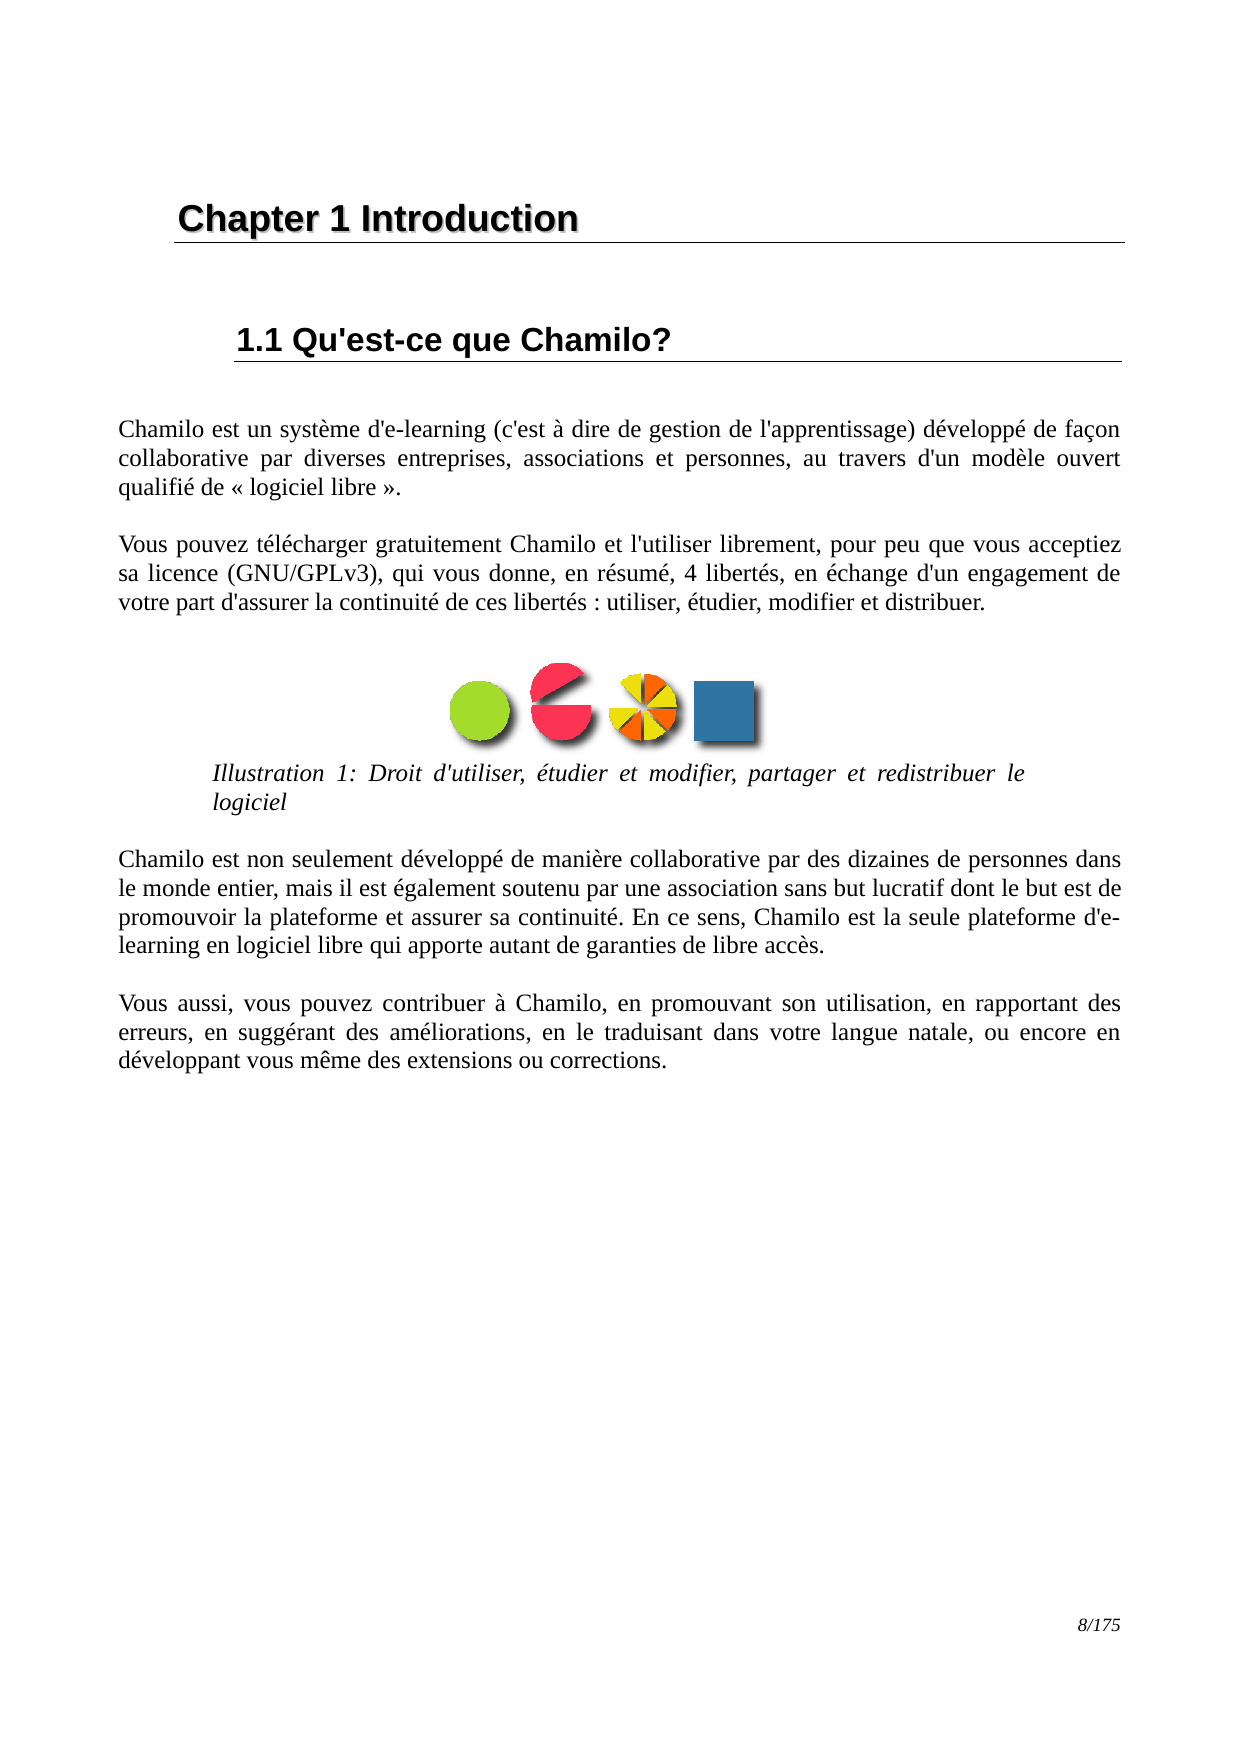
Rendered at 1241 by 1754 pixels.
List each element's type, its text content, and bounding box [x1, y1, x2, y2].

subtitle Introduction [174, 193, 1125, 242]
text Illustration 1: Droit d'utiliser, étudier et modifier, partager et redistribuer le logiciel [212, 657, 1028, 816]
picture [444, 657, 771, 758]
text Vous pouvez télécharger gratuitement Chamilo et l'utiliser librement, pour peu que vous acceptiez sa licence (GNU/GPLv3), qui vous donne, en résumé, 4 libertés, en échange d'un engagement de votre part d'assurer la continuité de ces libertés : utiliser, étudier, modifier et distribuer. [118, 529, 1122, 616]
text Vous aussi, vous pouvez contribuer à Chamilo, en promouvant son utilisation, en rapportant des erreurs, en suggérant des améliorations, en le traduisant dans votre langue natale, ou encore en développant vous même des extensions ou corrections. [118, 988, 1122, 1074]
text Chamilo est non seulement développé de manière collaborative par des dizaines de personnes dans le monde entier, mais il est également soutenu par une association sans but lucratif dont le but est de promouvoir la plateforme et assurer sa continuité. En ce sens, Chamilo est la seule plateforme d'e-learning en logiciel libre qui apporte autant de garanties de libre accès. [118, 844, 1122, 959]
subtitle Qu'est-ce que Chamilo? [234, 320, 1122, 361]
text Chamilo est un système d'e-learning (c'est à dire de gestion de l'apprentissage) développé de façon collaborative par diverses entreprises, associations et personnes, au travers d'un modèle ouvert qualifié de « logiciel libre ». [118, 414, 1122, 501]
